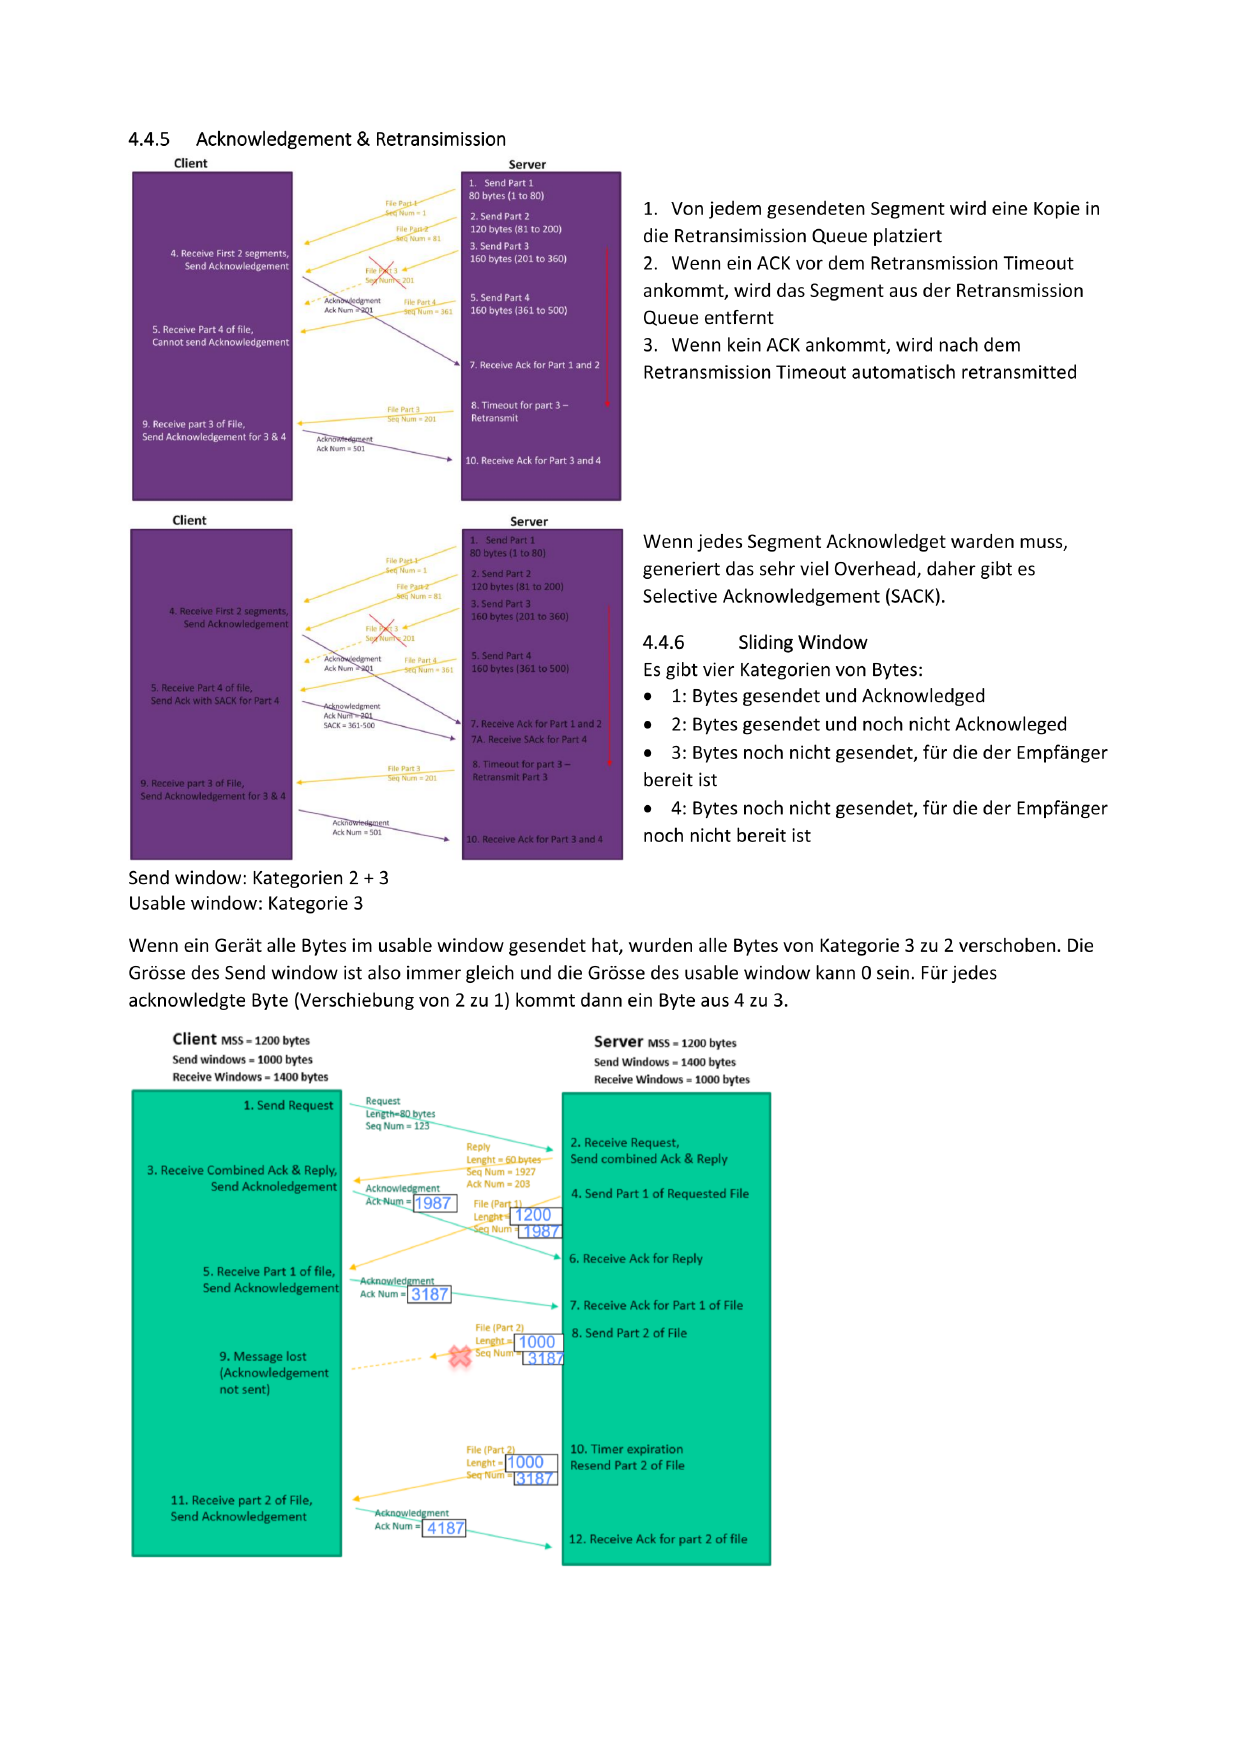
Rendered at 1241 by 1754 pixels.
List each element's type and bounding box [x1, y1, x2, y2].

picture [118, 118, 1123, 1573]
